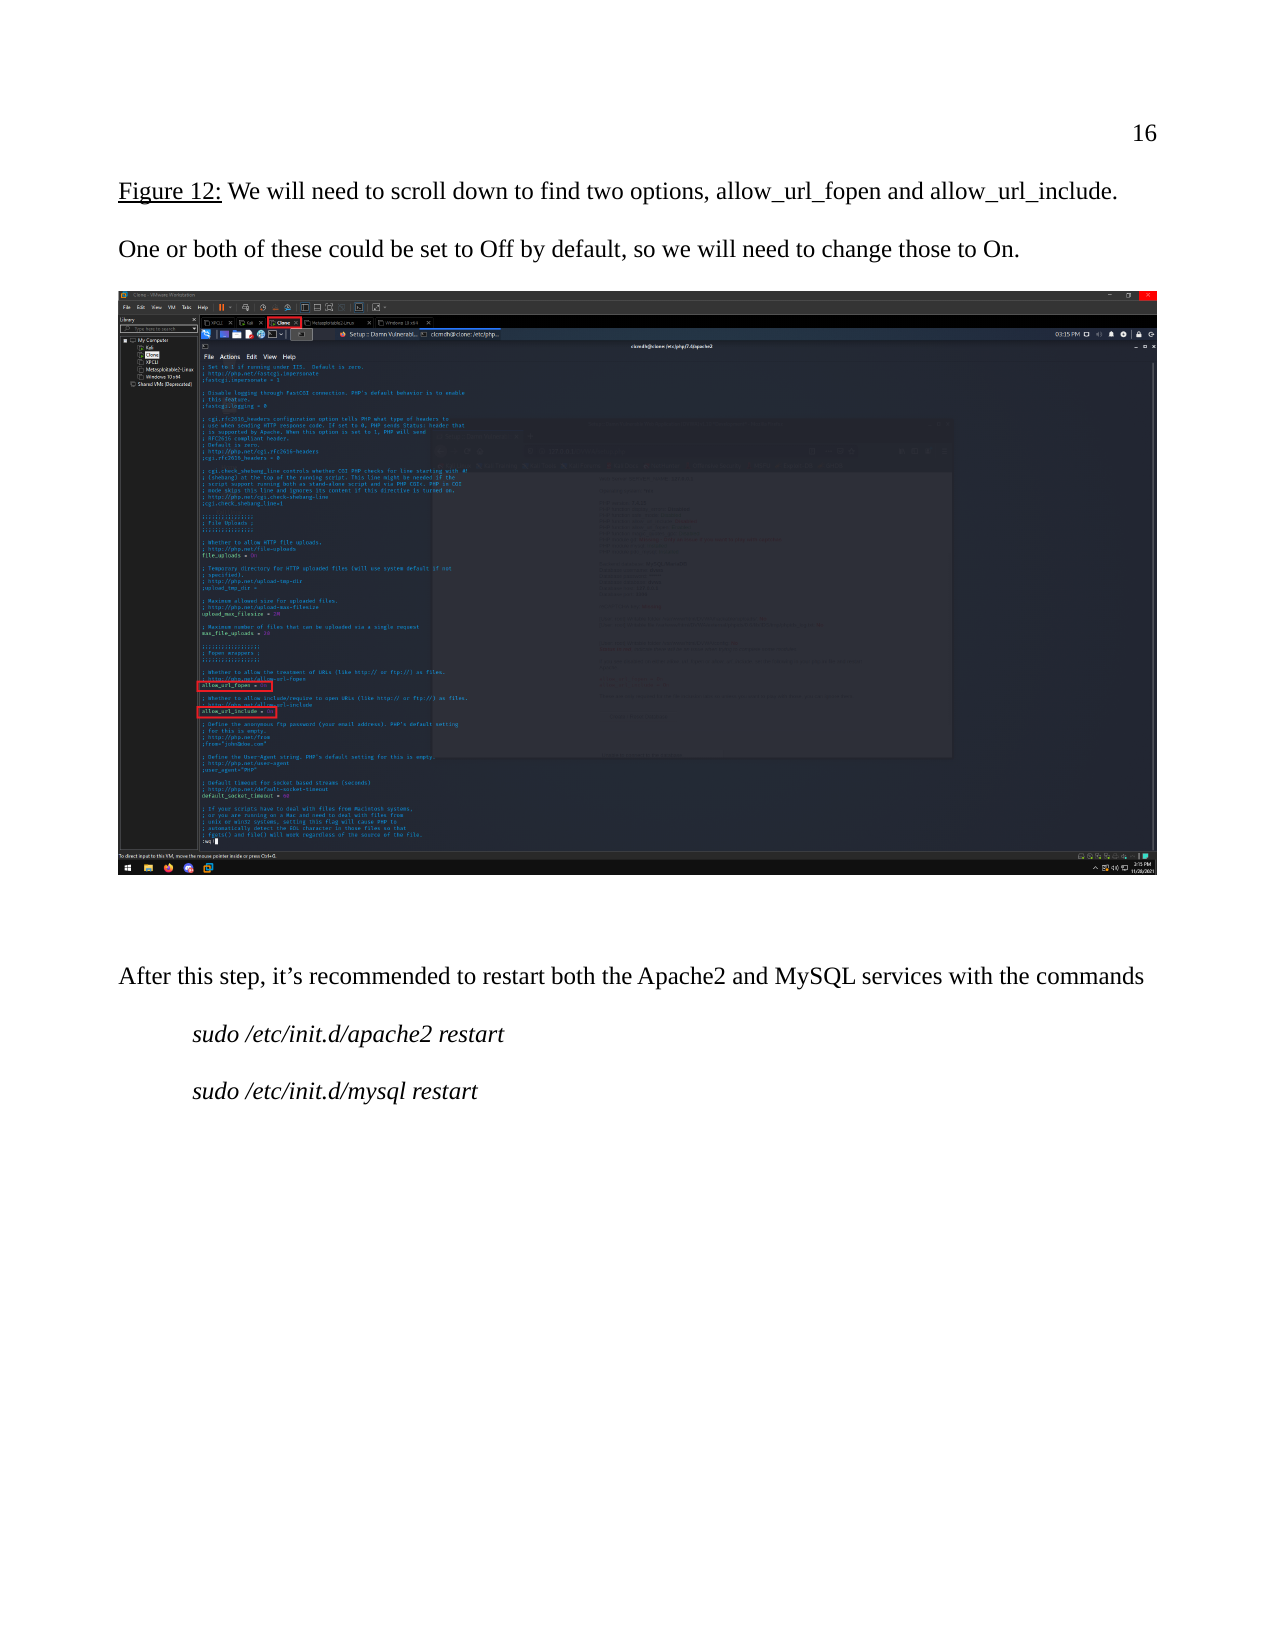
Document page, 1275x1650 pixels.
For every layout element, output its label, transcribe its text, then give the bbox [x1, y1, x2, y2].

text After this step, it’s recommended to restart both the Apache2 and MySQL services with the commands [118, 961, 1157, 990]
text Figure 12: We will need to scroll down to find two options, allow_url_fopen and allow_url_include. One or both of these could be set to Off by default, so we will need to change those to On. [118, 176, 1157, 263]
picture [118, 291, 1157, 875]
text sudo /etc/init.d/mysql restart [118, 1076, 1157, 1105]
text sudo /etc/init.d/apache2 restart [118, 1019, 1157, 1047]
